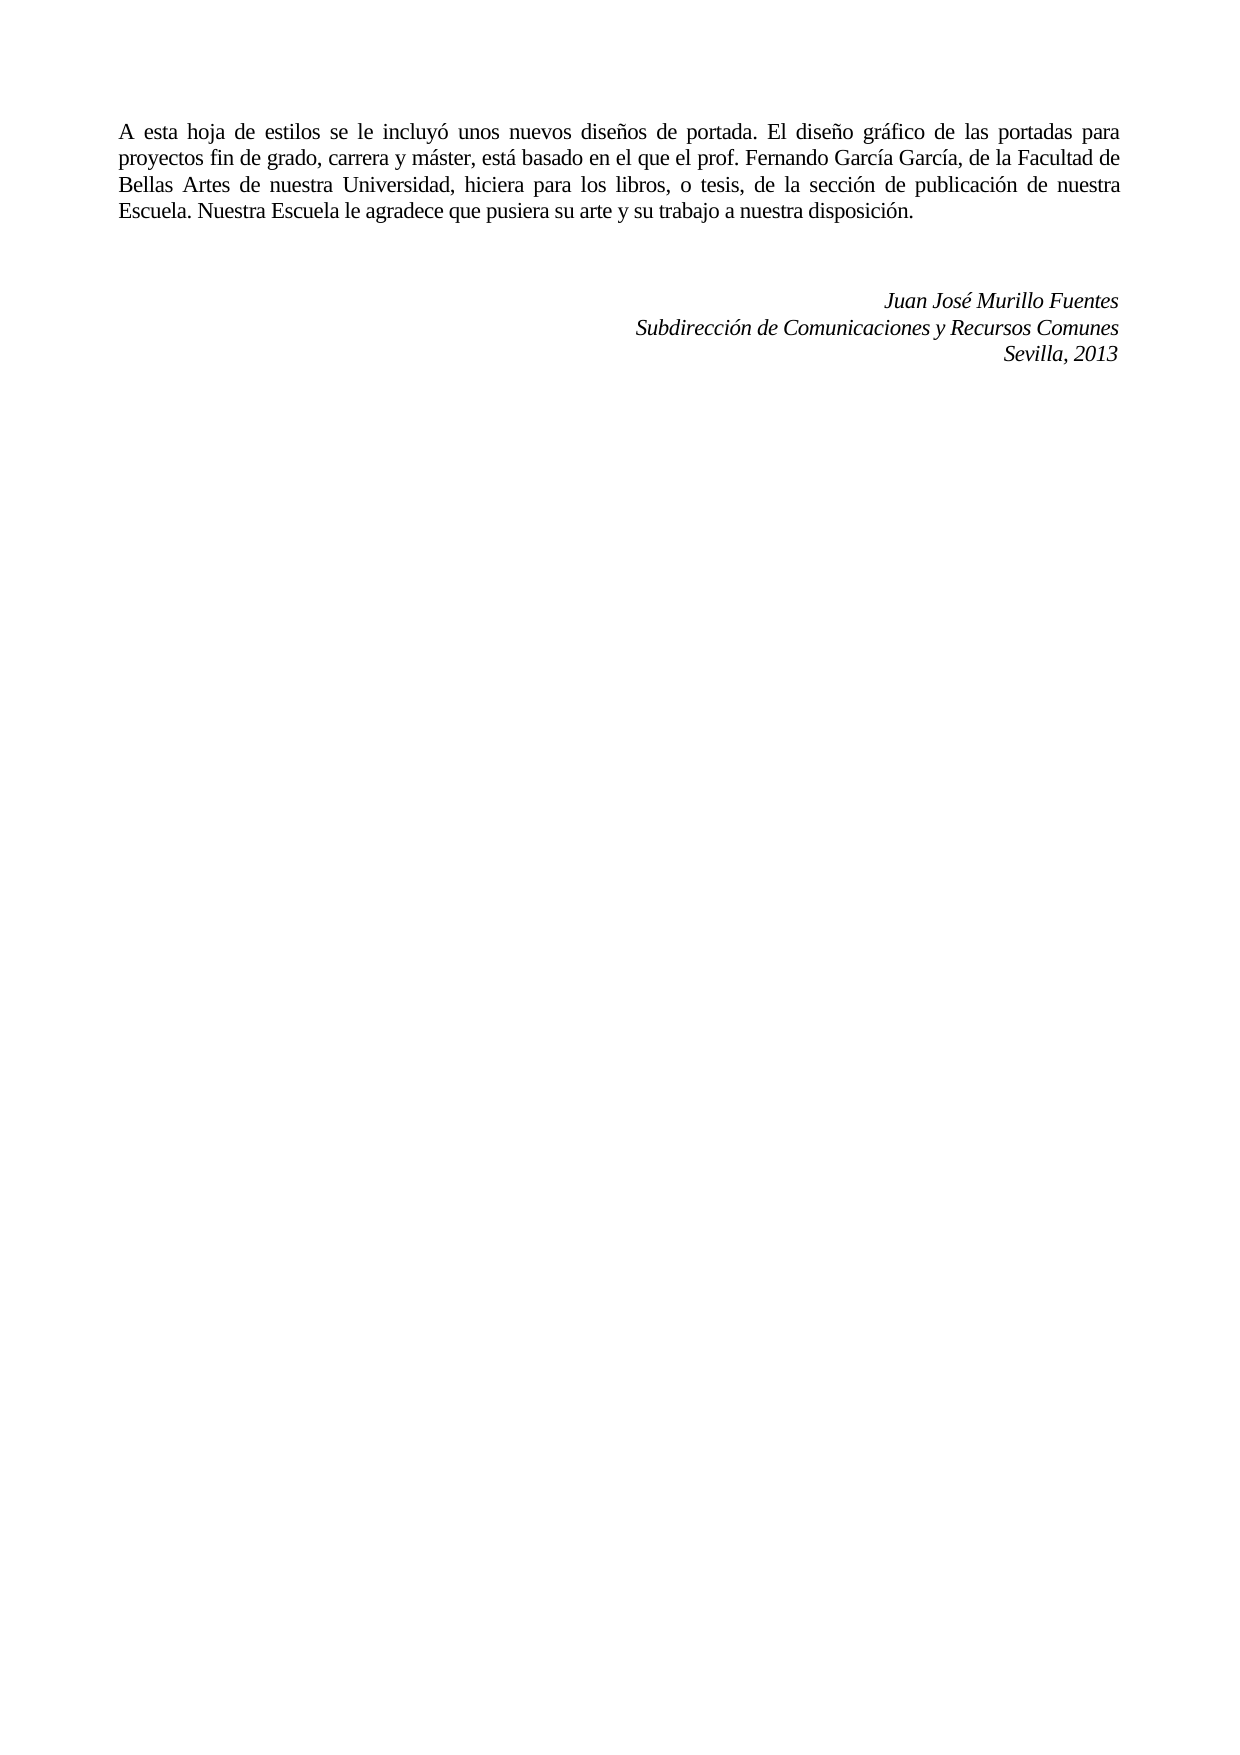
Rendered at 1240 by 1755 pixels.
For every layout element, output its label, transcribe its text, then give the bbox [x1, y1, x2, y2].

text Sevilla, 2013 [118, 340, 1121, 366]
text A esta hoja de estilos se le incluyó unos nuevos diseños de portada. El diseño gráfico de las portadas para proyectos fin de grado, carrera y máster, está basado en el que el prof. Fernando García García, de la Facultad de Bellas Artes de nuestra Universidad, hiciera para los libros, o tesis, de la sección de publicación de nuestra Escuela. Nuestra Escuela le agradece que pusiera su arte y su trabajo a nuestra disposición. [118, 118, 1121, 223]
text Juan José Murillo Fuentes [118, 287, 1121, 314]
text Subdirección de Comunicaciones y Recursos Comunes [118, 314, 1121, 340]
